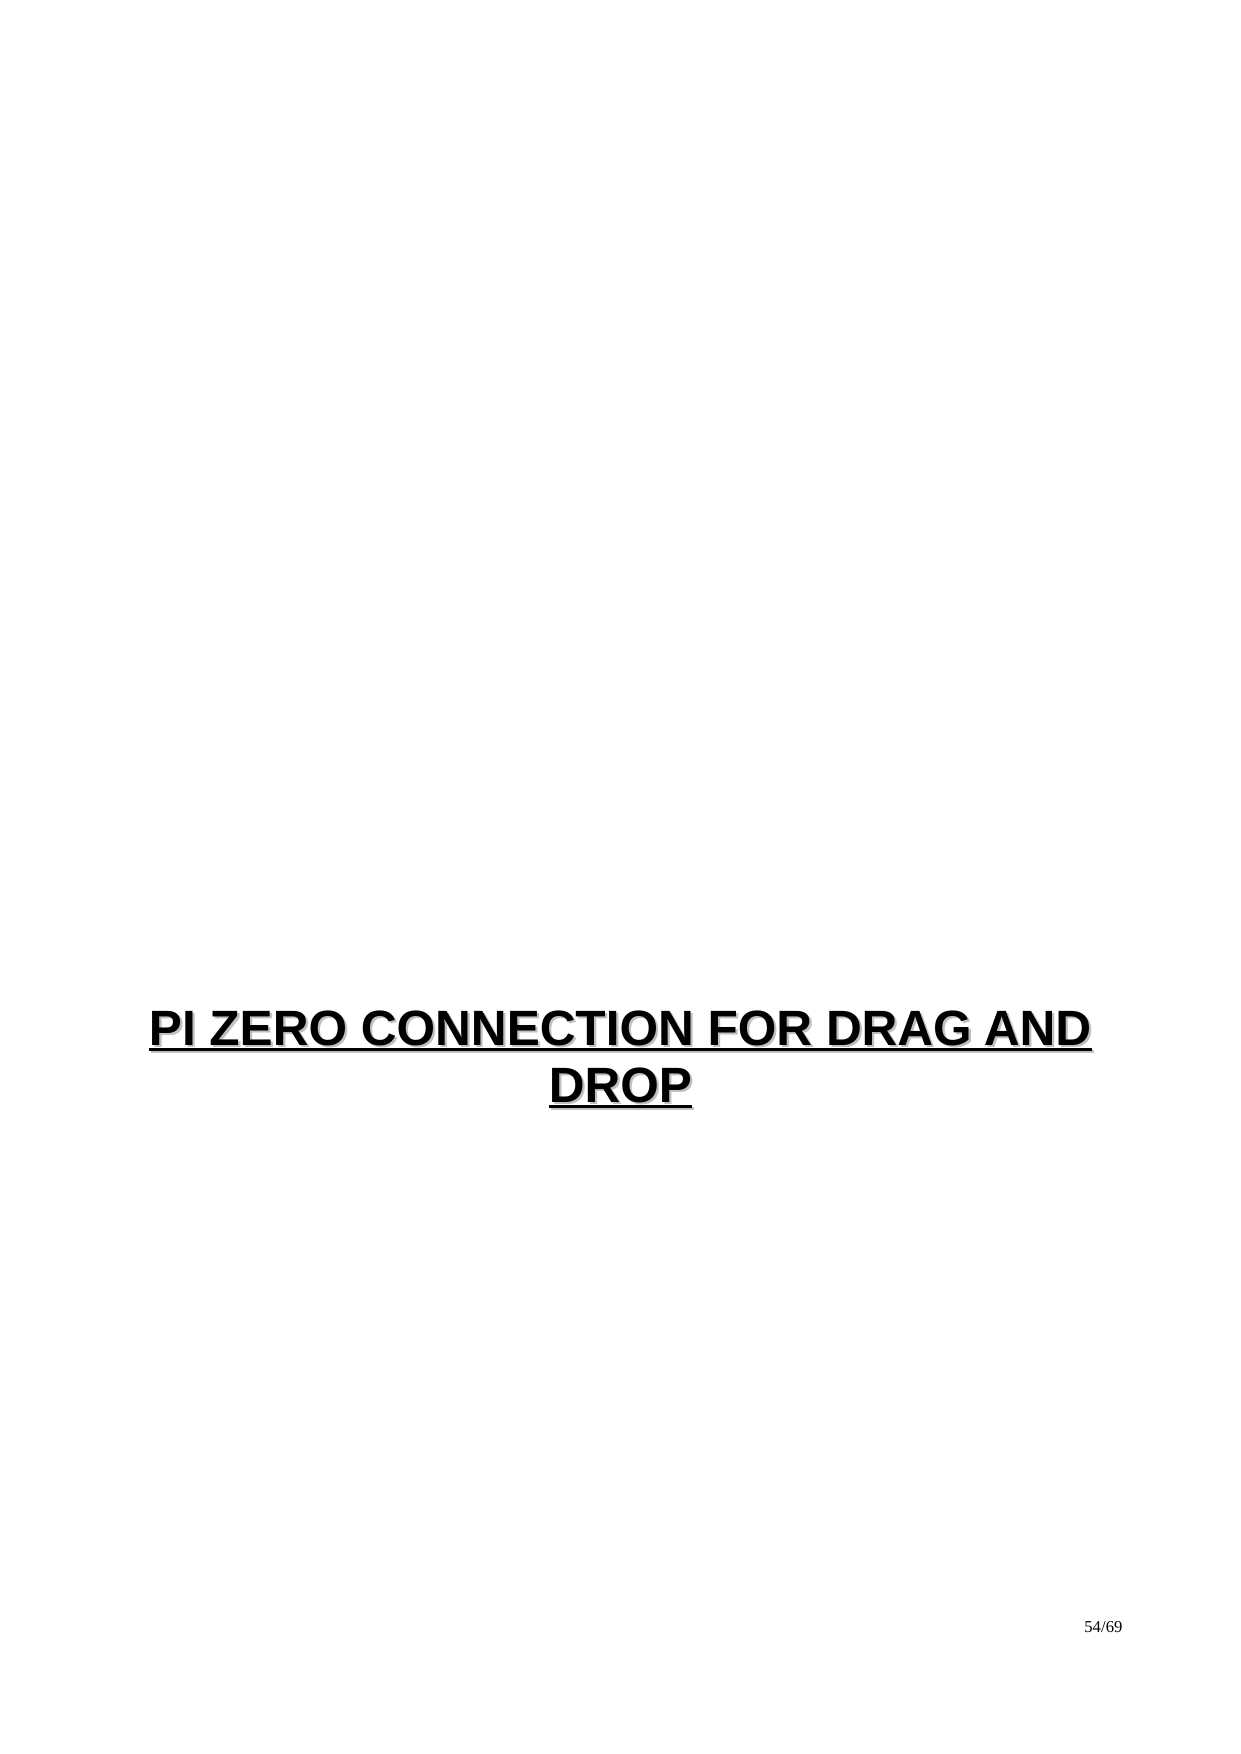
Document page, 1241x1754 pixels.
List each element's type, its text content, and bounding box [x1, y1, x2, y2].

subtitle PI ZERO connection for DRAG AND DROP [118, 998, 1122, 1113]
